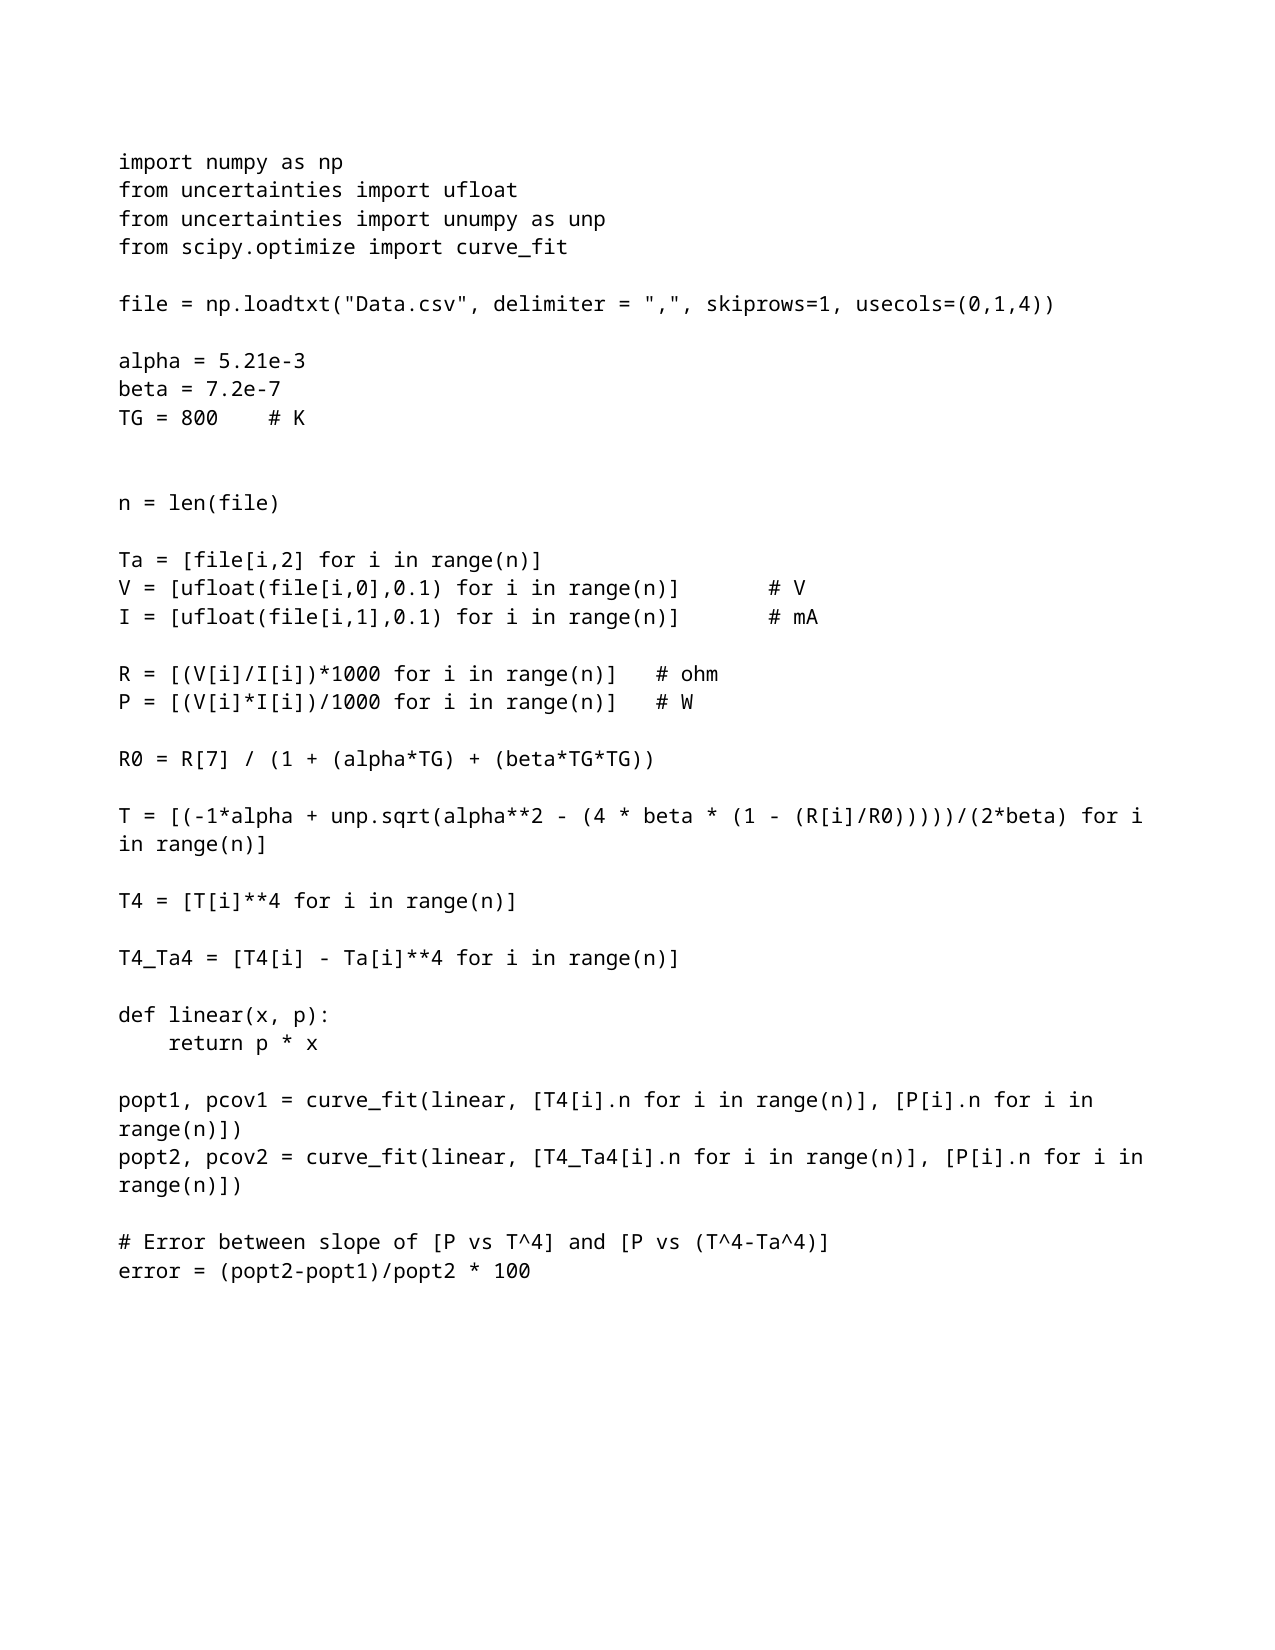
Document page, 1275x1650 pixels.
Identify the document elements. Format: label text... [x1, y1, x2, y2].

text from uncertainties import ufloat [118, 175, 1157, 204]
text T4_Ta4 = [T4[i] - Ta[i]**4 for i in range(n)] [118, 943, 1157, 972]
text import numpy as np [118, 147, 1157, 175]
text R = [(V[i]/I[i])*1000 for i in range(n)] # ohm [118, 659, 1157, 687]
text # Error between slope of [P vs T^4] and [P vs (T^4-Ta^4)] [118, 1227, 1157, 1256]
text beta = 7.2e-7 [118, 374, 1157, 403]
text n = len(file) [118, 488, 1157, 517]
text alpha = 5.21e-3 [118, 346, 1157, 374]
text from uncertainties import unumpy as unp [118, 204, 1157, 232]
text TG = 800 # K [118, 403, 1157, 431]
text popt1, pcov1 = curve_fit(linear, [T4[i].n for i in range(n)], [P[i].n for i in range(n)]) [118, 1085, 1157, 1142]
text T = [(-1*alpha + unp.sqrt(alpha**2 - (4 * beta * (1 - (R[i]/R0)))))/(2*beta) for i in range(n)] [118, 801, 1157, 858]
text I = [ufloat(file[i,1],0.1) for i in range(n)] # mA [118, 602, 1157, 630]
text V = [ufloat(file[i,0],0.1) for i in range(n)] # V [118, 573, 1157, 602]
text return p * x [118, 1028, 1157, 1057]
text P = [(V[i]*I[i])/1000 for i in range(n)] # W [118, 687, 1157, 716]
text from scipy.optimize import curve_fit [118, 232, 1157, 261]
text def linear(x, p): [118, 1000, 1157, 1028]
text R0 = R[7] / (1 + (alpha*TG) + (beta*TG*TG)) [118, 744, 1157, 772]
text file = np.loadtxt("Data.csv", delimiter = ",", skiprows=1, usecols=(0,1,4)) [118, 289, 1157, 317]
text Ta = [file[i,2] for i in range(n)] [118, 545, 1157, 573]
text error = (popt2-popt1)/popt2 * 100 [118, 1256, 1157, 1284]
text popt2, pcov2 = curve_fit(linear, [T4_Ta4[i].n for i in range(n)], [P[i].n for i in range(n)]) [118, 1142, 1157, 1199]
text T4 = [T[i]**4 for i in range(n)] [118, 886, 1157, 915]
